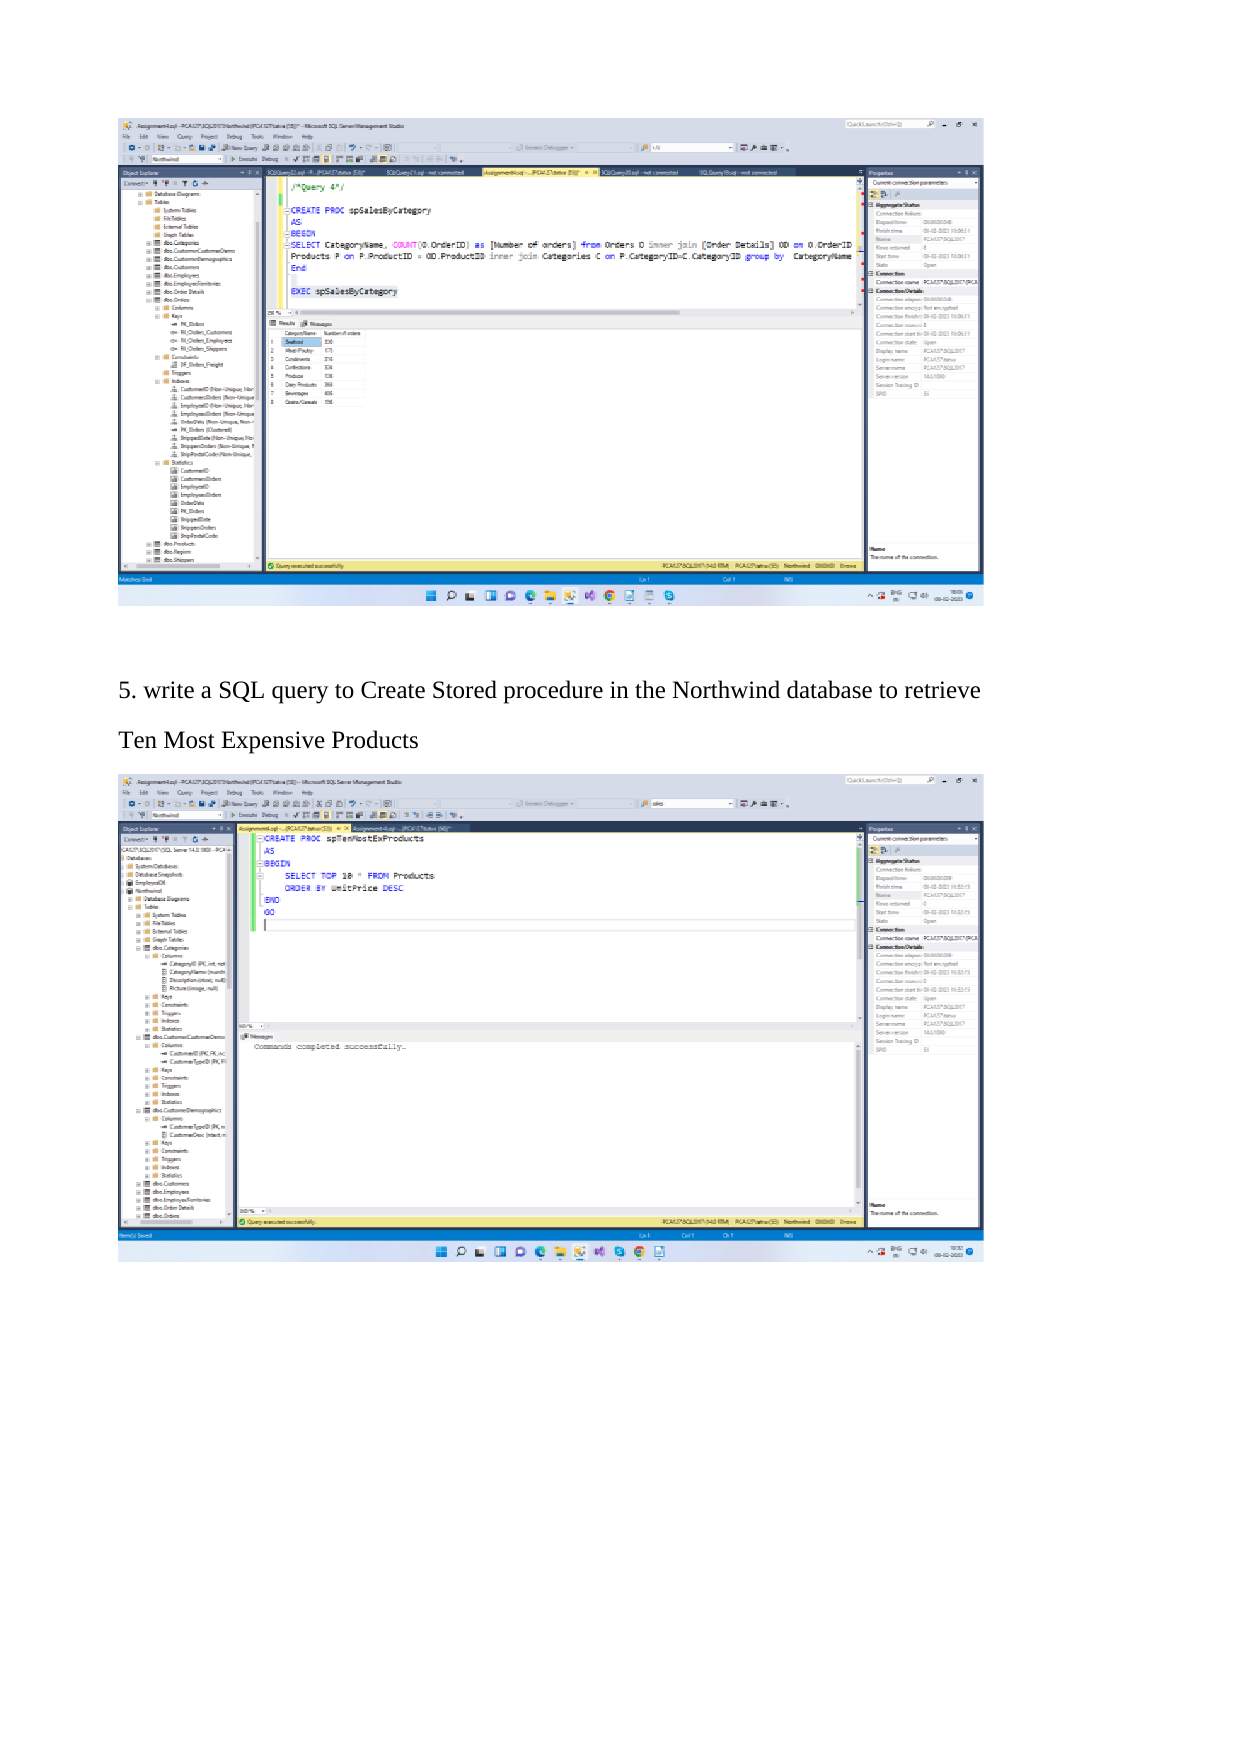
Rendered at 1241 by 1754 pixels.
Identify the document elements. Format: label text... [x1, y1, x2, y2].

text Ten Most Expensive Products [118, 725, 1122, 754]
text 5. write a SQL query to Create Stored procedure in the Northwind database to retrieve [118, 675, 1122, 704]
